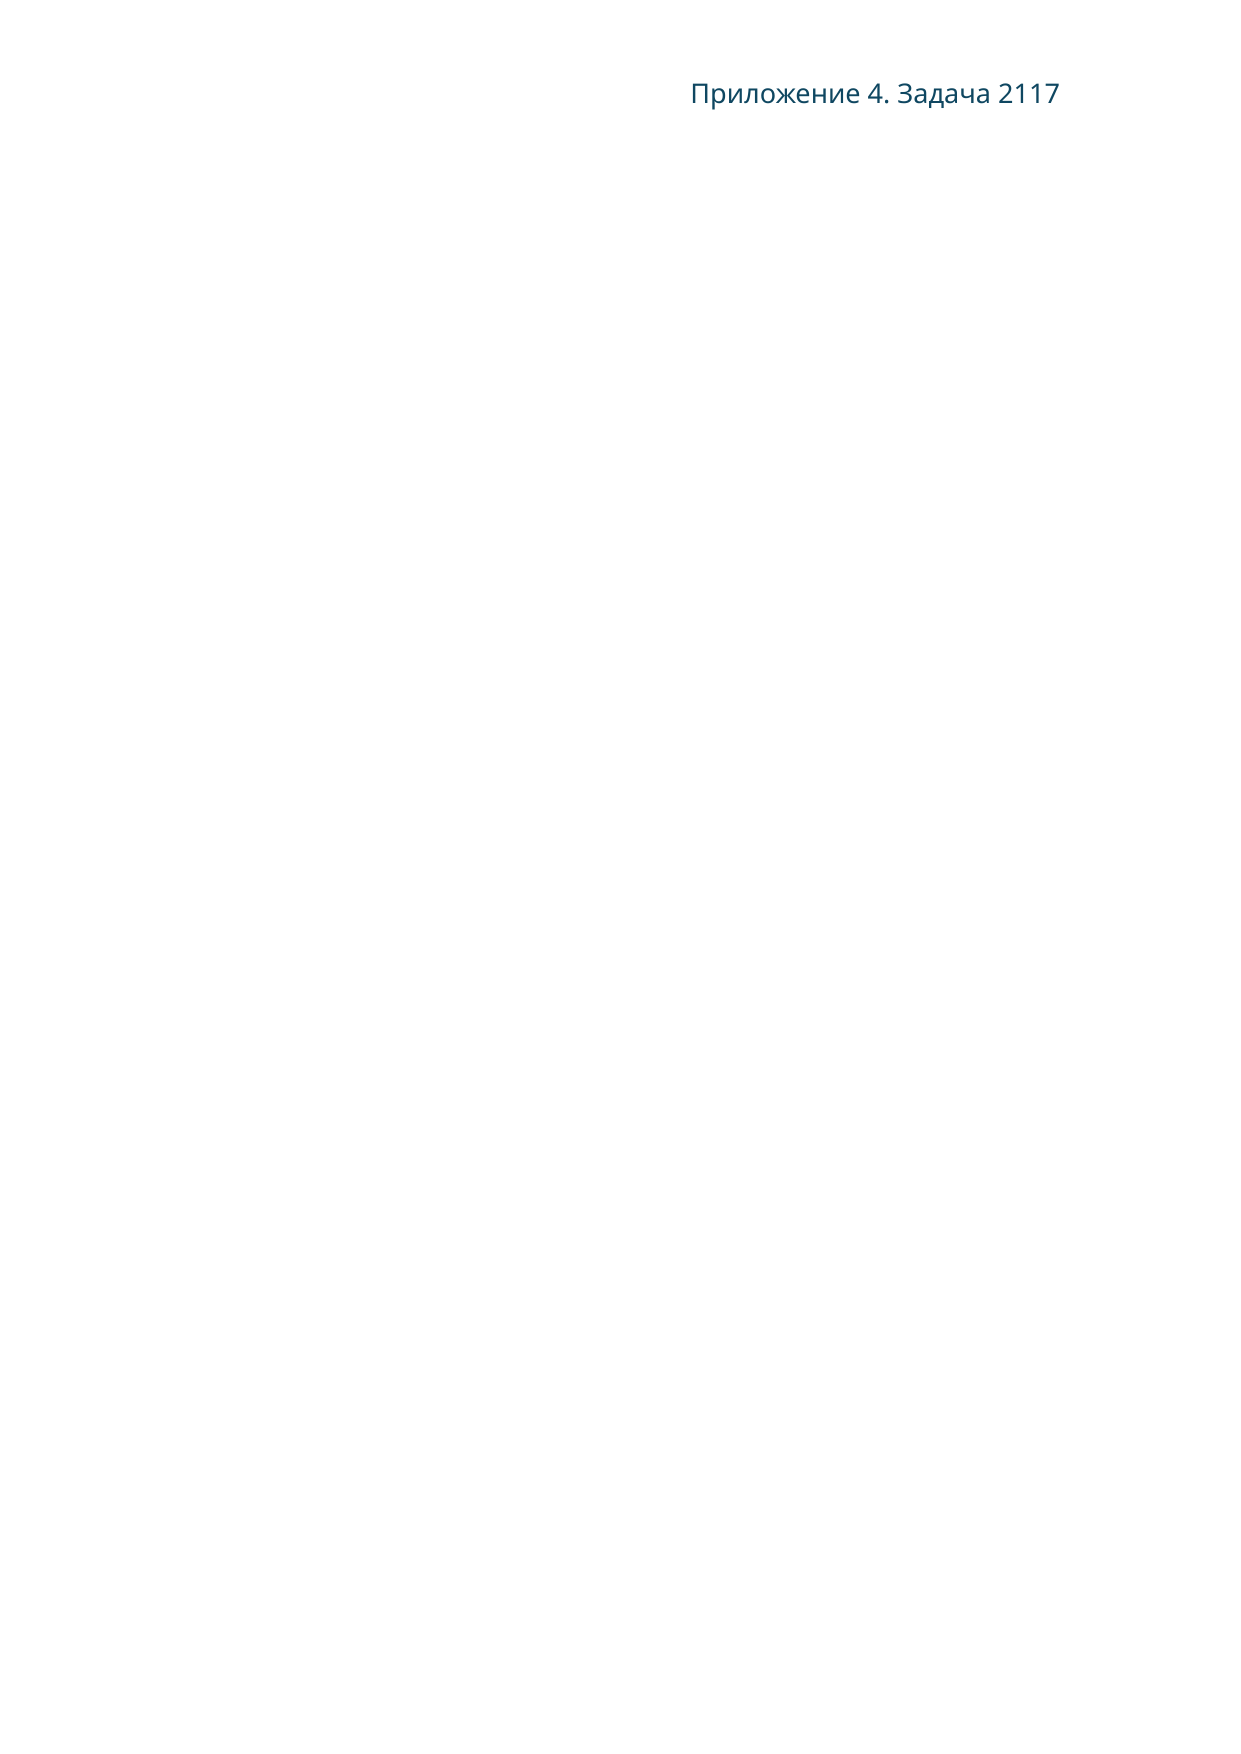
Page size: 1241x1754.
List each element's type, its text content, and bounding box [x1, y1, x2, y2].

subtitle Приложение 4. Задача 2117 [186, 75, 1060, 112]
